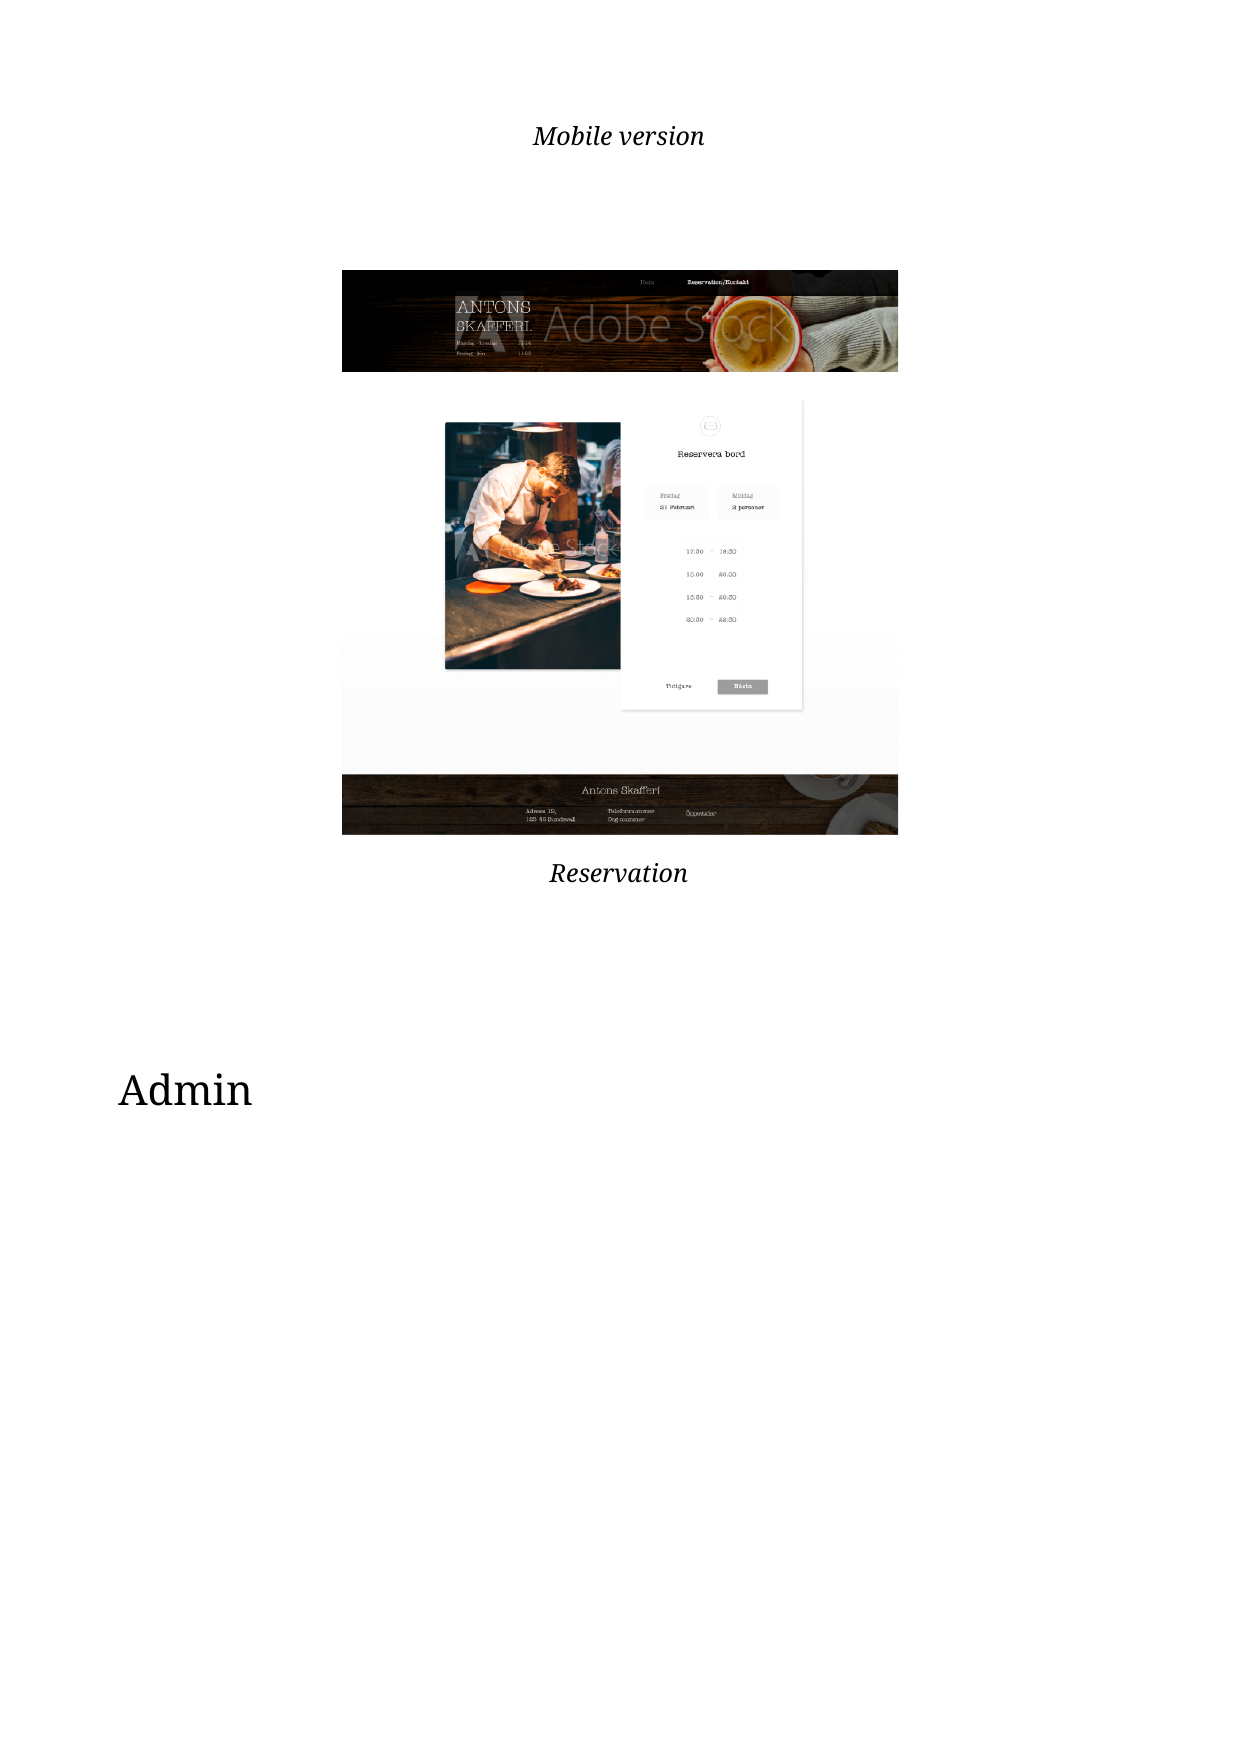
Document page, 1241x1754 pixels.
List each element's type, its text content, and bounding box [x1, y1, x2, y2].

text Mobile version [118, 118, 1122, 152]
text Admin [118, 1061, 1122, 1118]
text Reservation [118, 855, 1122, 889]
